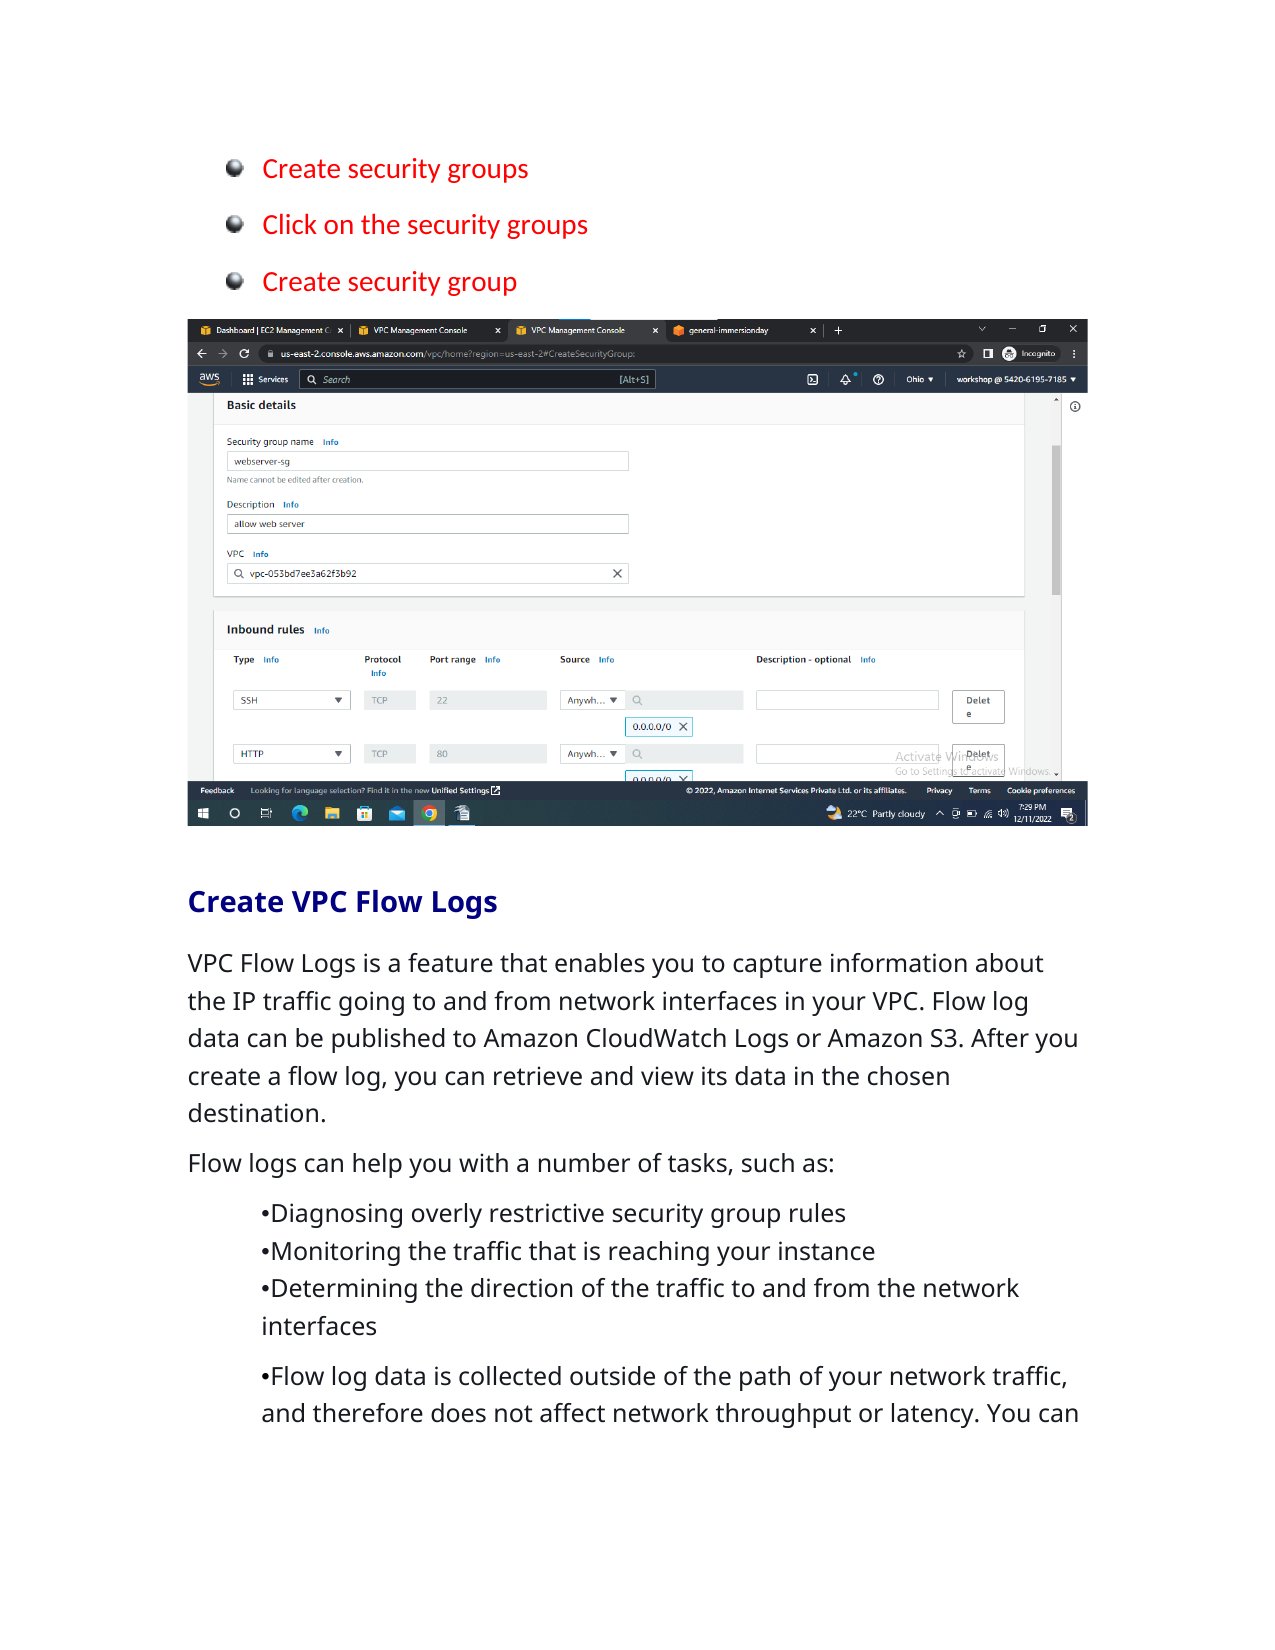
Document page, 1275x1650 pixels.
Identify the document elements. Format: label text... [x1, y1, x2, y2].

list Monitoring the traffic that is reaching your instance [187, 1230, 1087, 1267]
list Click on the security groups [225, 206, 1087, 242]
picture [226, 272, 244, 290]
list Determining the direction of the traffic to and from the network interfaces [187, 1267, 1087, 1342]
list Create security groups [225, 150, 1087, 186]
subtitle Create VPC Flow Logs [187, 882, 1087, 921]
picture [226, 215, 244, 233]
picture [226, 159, 244, 177]
list Flow log data is collected outside of the path of your network traffic, and therefore does not affect network throughput or latency. You can [187, 1355, 1087, 1430]
text VPC Flow Logs is a feature that enables you to capture information about the IP traffic going to and from network interfaces in your VPC. Flow log data can be published to Amazon CloudWatch Logs or Amazon S3. After you create a flow log, you can retrieve and view its data in the chosen destination. [187, 942, 1087, 1130]
list Create security group [225, 263, 1087, 298]
picture [187, 319, 1088, 826]
text Flow logs can help you with a number of tasks, such as: [187, 1142, 1087, 1180]
list Diagnosing overly restrictive security group rules [187, 1192, 1087, 1230]
